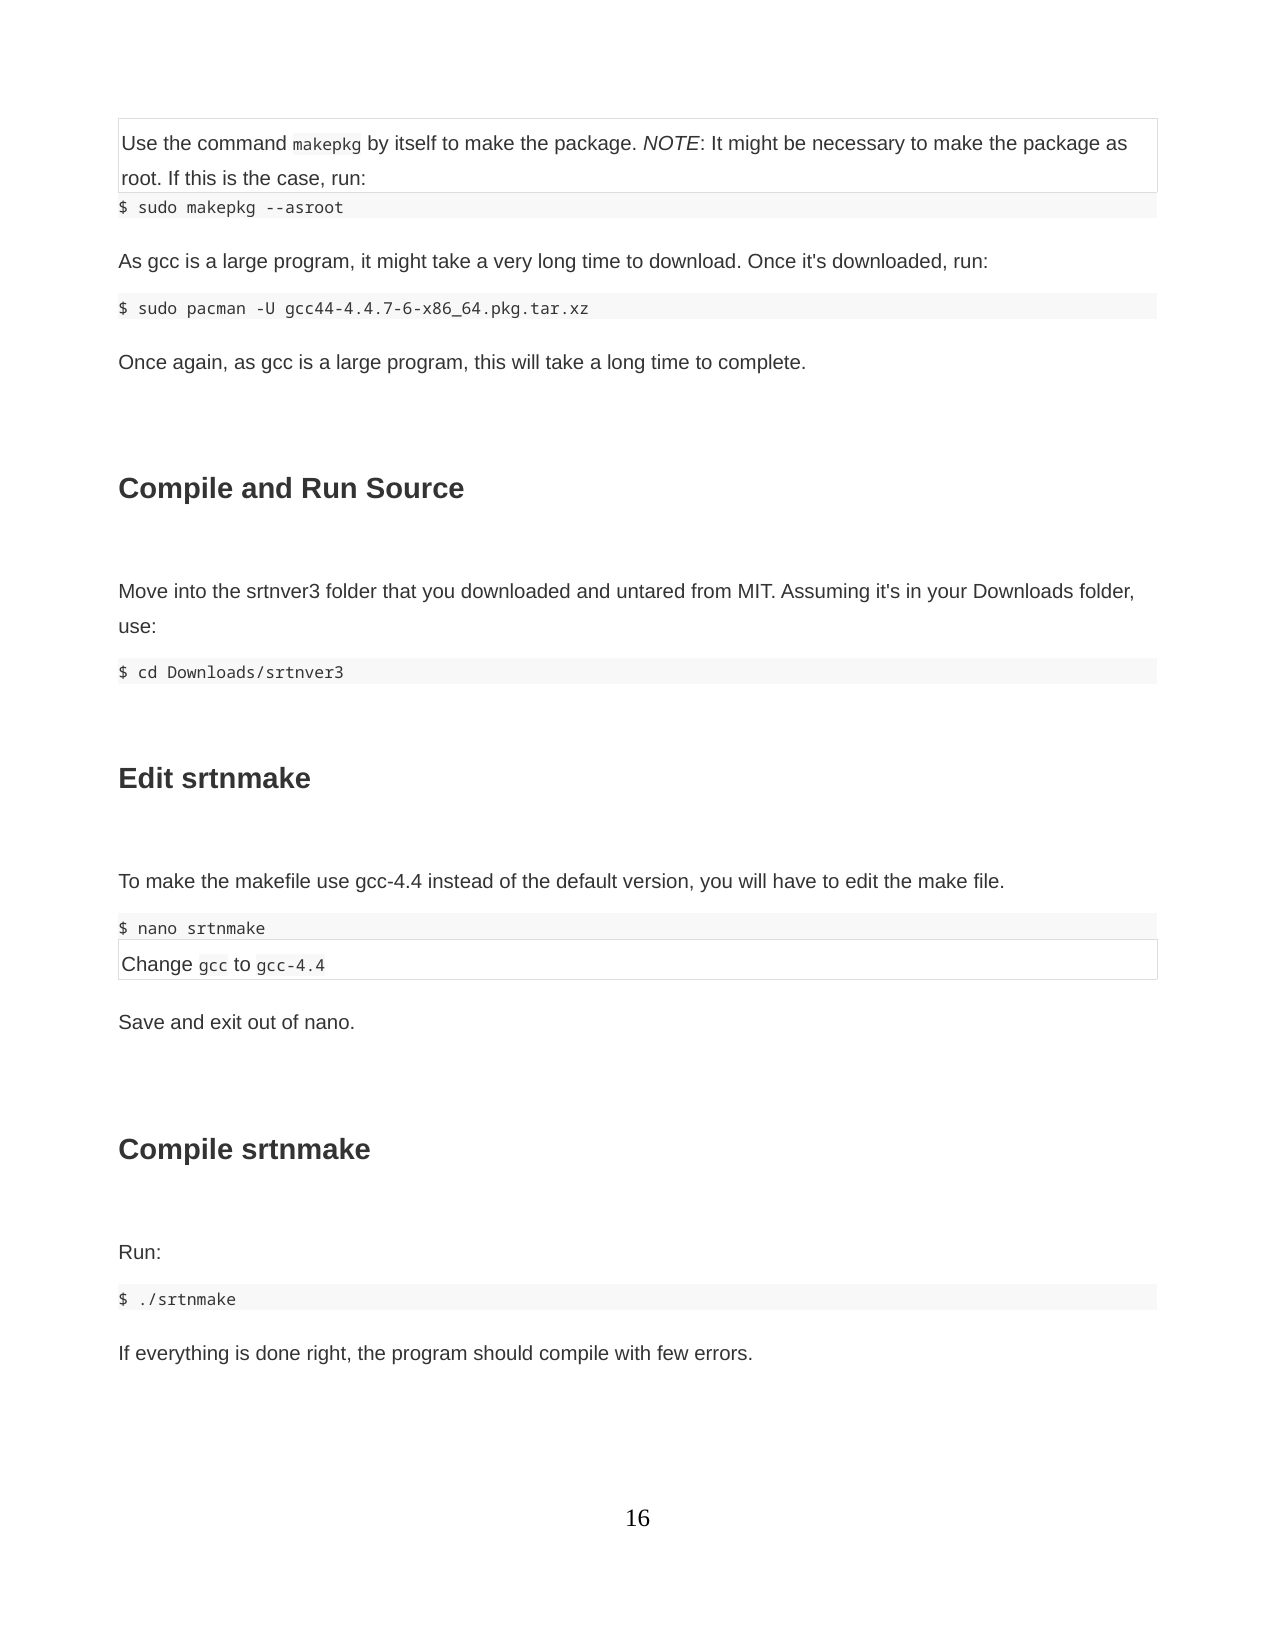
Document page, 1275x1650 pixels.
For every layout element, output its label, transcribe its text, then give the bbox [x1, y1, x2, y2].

text $ nano srtnmake [118, 913, 1157, 939]
subtitle Compile and Run Source [118, 471, 1157, 505]
text Use the command makepkg by itself to make the package. NOTE: It might be necessary to make the package as root. If this is the case, run: [119, 119, 1157, 192]
text Save and exit out of nano. [118, 1000, 1157, 1034]
subtitle Compile srtnmake [118, 1132, 1157, 1165]
text To make the makefile use gcc-4.4 instead of the default version, you will have to edit the make file. [118, 859, 1157, 893]
text If everything is done right, the program should compile with few errors. [118, 1330, 1157, 1364]
text Run: [118, 1229, 1157, 1263]
text $ cd Downloads/srtnver3 [118, 658, 1157, 684]
text $ ./srtnmake [118, 1284, 1157, 1310]
text Once again, as gcc is a large program, this will take a long time to complete. [118, 339, 1157, 373]
text Change gcc to gcc-4.4 [119, 940, 1157, 979]
text Move into the srtnver3 folder that you downloaded and untared from MIT. Assuming it's in your Downloads folder, use: [118, 569, 1157, 637]
text $ sudo pacman -U gcc44-4.4.7-6-x86_64.pkg.tar.xz [118, 293, 1157, 319]
text As gcc is a large program, it might take a very long time to download. Once it's downloaded, run: [118, 239, 1157, 273]
subtitle Edit srtnmake [118, 761, 1157, 794]
text $ sudo makepkg --asroot [118, 193, 1157, 218]
